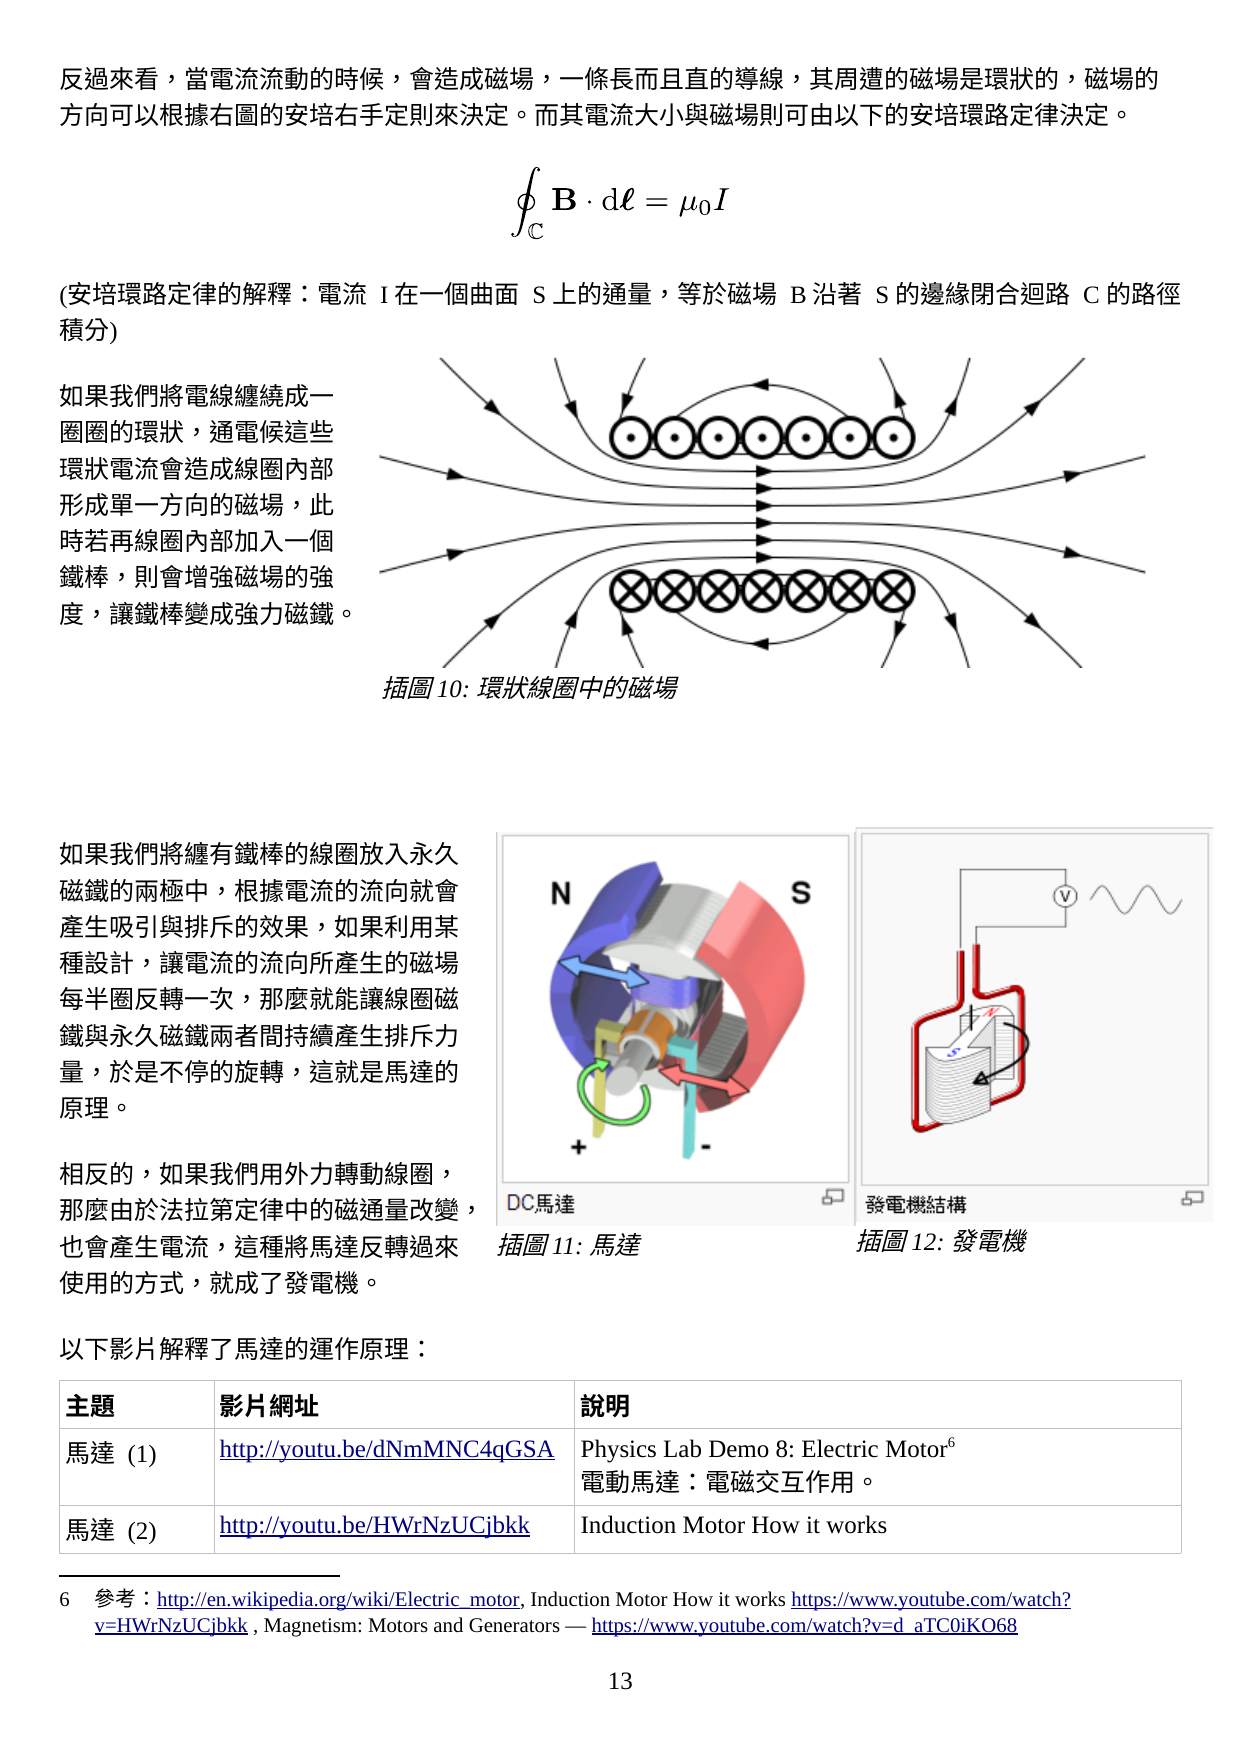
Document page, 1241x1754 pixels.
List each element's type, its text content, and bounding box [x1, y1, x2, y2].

text 如果我們將電線纏繞成一圈圈的環狀，通電候這些環狀電流會造成線圈內部形成單一方向的磁場，此時若再線圈內部加入一個鐵棒，則會增強磁場的強度，讓鐵棒變成強力磁鐵。 [59, 377, 378, 630]
text 相反的，如果我們用外力轉動線圈，那麼由於法拉第定律中的磁通量改變，也會產生電流，這種將馬達反轉過來使用的方式，就成了發電機。 [59, 1154, 1181, 1299]
text (安培環路定律的解釋：電流 I 在一個曲面 S 上的通量，等於磁場 B 沿著 S 的邊緣閉合迴路 C 的路徑積分) [59, 274, 1181, 347]
table_header 說明 [575, 1381, 1181, 1428]
table_header 主題 [60, 1381, 214, 1428]
table_cell 馬達 (1) [60, 1429, 214, 1504]
picture [496, 826, 1214, 1226]
picture [378, 352, 1166, 668]
text 插圖 10: 環狀線圈中的磁場 [381, 396, 1168, 704]
text 插圖 11: 馬達 [496, 1226, 855, 1261]
text 插圖 12: 發電機 [855, 1222, 1213, 1257]
table_header 影片網址 [215, 1381, 574, 1428]
text 以下影片解釋了馬達的運作原理： [59, 1329, 1181, 1365]
text 反過來看，當電流流動的時候，會造成磁場，一條長而且直的導線，其周遭的磁場是環狀的，磁場的方向可以根據右圖的安培右手定則來決定。而其電流大小與磁場則可由以下的安培環路定律決定。 [59, 59, 1181, 132]
text [496, 814, 1213, 827]
text 如果我們將纏有鐵棒的線圈放入永久磁鐵的兩極中，根據電流的流向就會產生吸引與排斥的效果，如果利用某種設計，讓電流的流向所產生的磁場每半圈反轉一次，那麼就能讓線圈磁鐵與永久磁鐵兩者間持續產生排斥力量，於是不停的旋轉，這就是馬達的原理。 [59, 835, 496, 1125]
table_cell Physics Lab Demo 8: Electric Motor 電動馬達：電磁交互作用。 [575, 1429, 1181, 1504]
table_cell 馬達 (2) [60, 1506, 214, 1552]
text [496, 827, 855, 832]
table_cell http://youtu.be/HWrNzUCjbkk [215, 1506, 574, 1552]
table_cell http://youtu.be/dNmMNC4qGSA [215, 1429, 574, 1504]
text [1166, 377, 1181, 630]
table_cell Induction Motor How it works [575, 1506, 1181, 1552]
